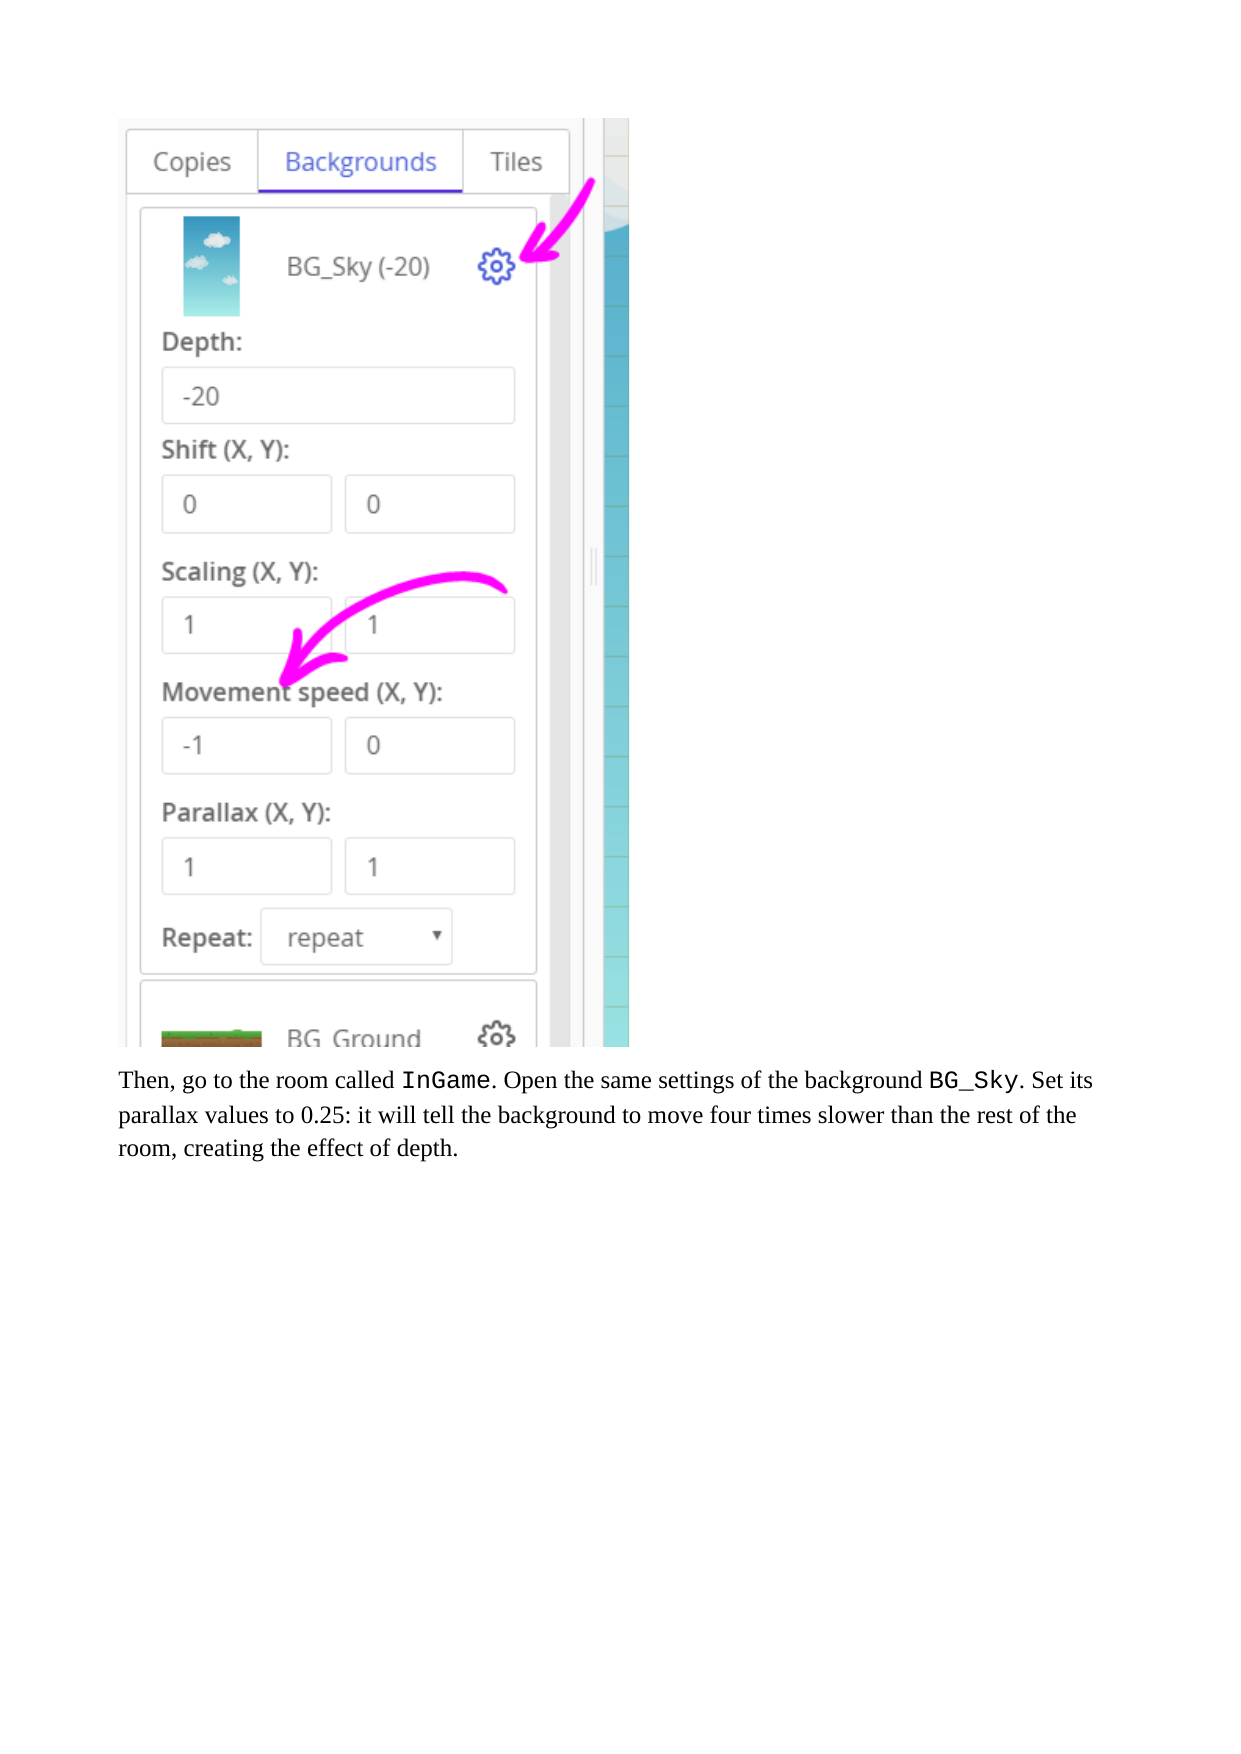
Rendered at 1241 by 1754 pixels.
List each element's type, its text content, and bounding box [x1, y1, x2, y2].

text Then, go to the room called InGame. Open the same settings of the background BG_Sky. Set its parallax values to 0.25: it will tell the background to move four times slower than the rest of the room, creating the effect of depth. [118, 1065, 1122, 1162]
picture [118, 118, 630, 1047]
